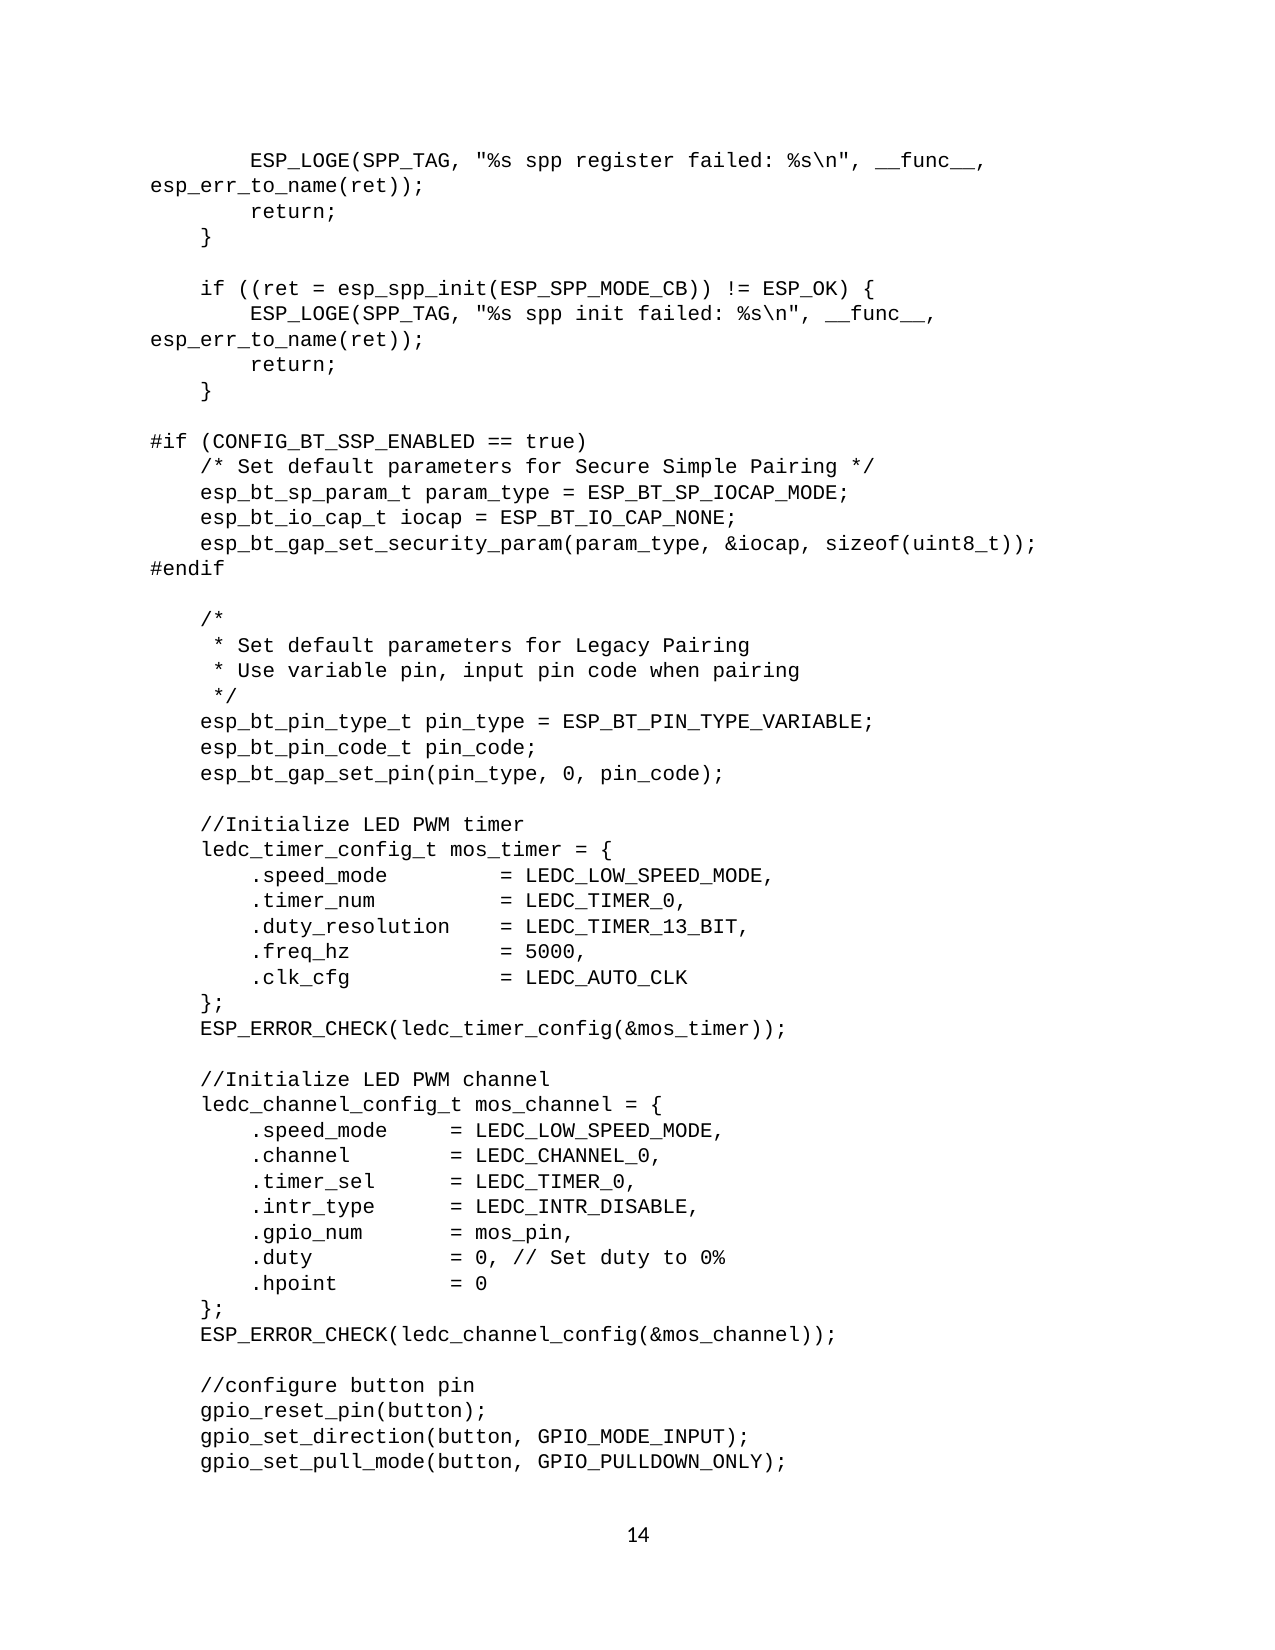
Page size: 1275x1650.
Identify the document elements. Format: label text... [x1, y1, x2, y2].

text .duty_resolution = LEDC_TIMER_13_BIT, [150, 916, 1125, 939]
text .channel = LEDC_CHANNEL_0, [150, 1145, 1125, 1169]
text gpio_set_direction(button, GPIO_MODE_INPUT); [150, 1426, 1125, 1450]
text #if (CONFIG_BT_SSP_ENABLED == true) [150, 431, 1125, 454]
text .timer_sel = LEDC_TIMER_0, [150, 1171, 1125, 1194]
text esp_bt_gap_set_security_param(param_type, &iocap, sizeof(uint8_t)); [150, 533, 1125, 556]
text } [150, 380, 1125, 403]
text ESP_LOGE(SPP_TAG, "%s spp init failed: %s\n", __func__, esp_err_to_name(ret)); [150, 303, 1125, 352]
text //configure button pin [150, 1375, 1125, 1399]
text .speed_mode = LEDC_LOW_SPEED_MODE, [150, 1120, 1125, 1143]
text * Use variable pin, input pin code when pairing [150, 660, 1125, 684]
text .speed_mode = LEDC_LOW_SPEED_MODE, [150, 864, 1125, 888]
text #endif [150, 558, 1125, 582]
text gpio_reset_pin(button); [150, 1401, 1125, 1424]
text if ((ret = esp_spp_init(ESP_SPP_MODE_CB)) != ESP_OK) { [150, 278, 1125, 301]
text esp_bt_pin_code_t pin_code; [150, 737, 1125, 761]
text //Initialize LED PWM timer [150, 813, 1125, 837]
text .timer_num = LEDC_TIMER_0, [150, 890, 1125, 914]
text return; [150, 354, 1125, 378]
text .duty = 0, // Set duty to 0% [150, 1247, 1125, 1271]
text ledc_timer_config_t mos_timer = { [150, 839, 1125, 863]
text } [150, 227, 1125, 250]
text }; [150, 992, 1125, 1016]
text esp_bt_sp_param_t param_type = ESP_BT_SP_IOCAP_MODE; [150, 482, 1125, 505]
text */ [150, 686, 1125, 709]
text * Set default parameters for Legacy Pairing [150, 635, 1125, 658]
text /* Set default parameters for Secure Simple Pairing */ [150, 456, 1125, 480]
text .freq_hz = 5000, [150, 941, 1125, 965]
text ledc_channel_config_t mos_channel = { [150, 1094, 1125, 1118]
text return; [150, 201, 1125, 225]
text ESP_LOGE(SPP_TAG, "%s spp register failed: %s\n", __func__, esp_err_to_name(ret)); [150, 150, 1125, 199]
text //Initialize LED PWM channel [150, 1069, 1125, 1092]
text esp_bt_gap_set_pin(pin_type, 0, pin_code); [150, 762, 1125, 786]
text .intr_type = LEDC_INTR_DISABLE, [150, 1196, 1125, 1220]
text ESP_ERROR_CHECK(ledc_channel_config(&mos_channel)); [150, 1324, 1125, 1348]
text ESP_ERROR_CHECK(ledc_timer_config(&mos_timer)); [150, 1018, 1125, 1041]
text gpio_set_pull_mode(button, GPIO_PULLDOWN_ONLY); [150, 1452, 1125, 1475]
text .clk_cfg = LEDC_AUTO_CLK [150, 967, 1125, 990]
text .gpio_num = mos_pin, [150, 1222, 1125, 1246]
text .hpoint = 0 [150, 1273, 1125, 1297]
text esp_bt_pin_type_t pin_type = ESP_BT_PIN_TYPE_VARIABLE; [150, 711, 1125, 735]
text esp_bt_io_cap_t iocap = ESP_BT_IO_CAP_NONE; [150, 507, 1125, 531]
text /* [150, 609, 1125, 633]
text }; [150, 1298, 1125, 1322]
